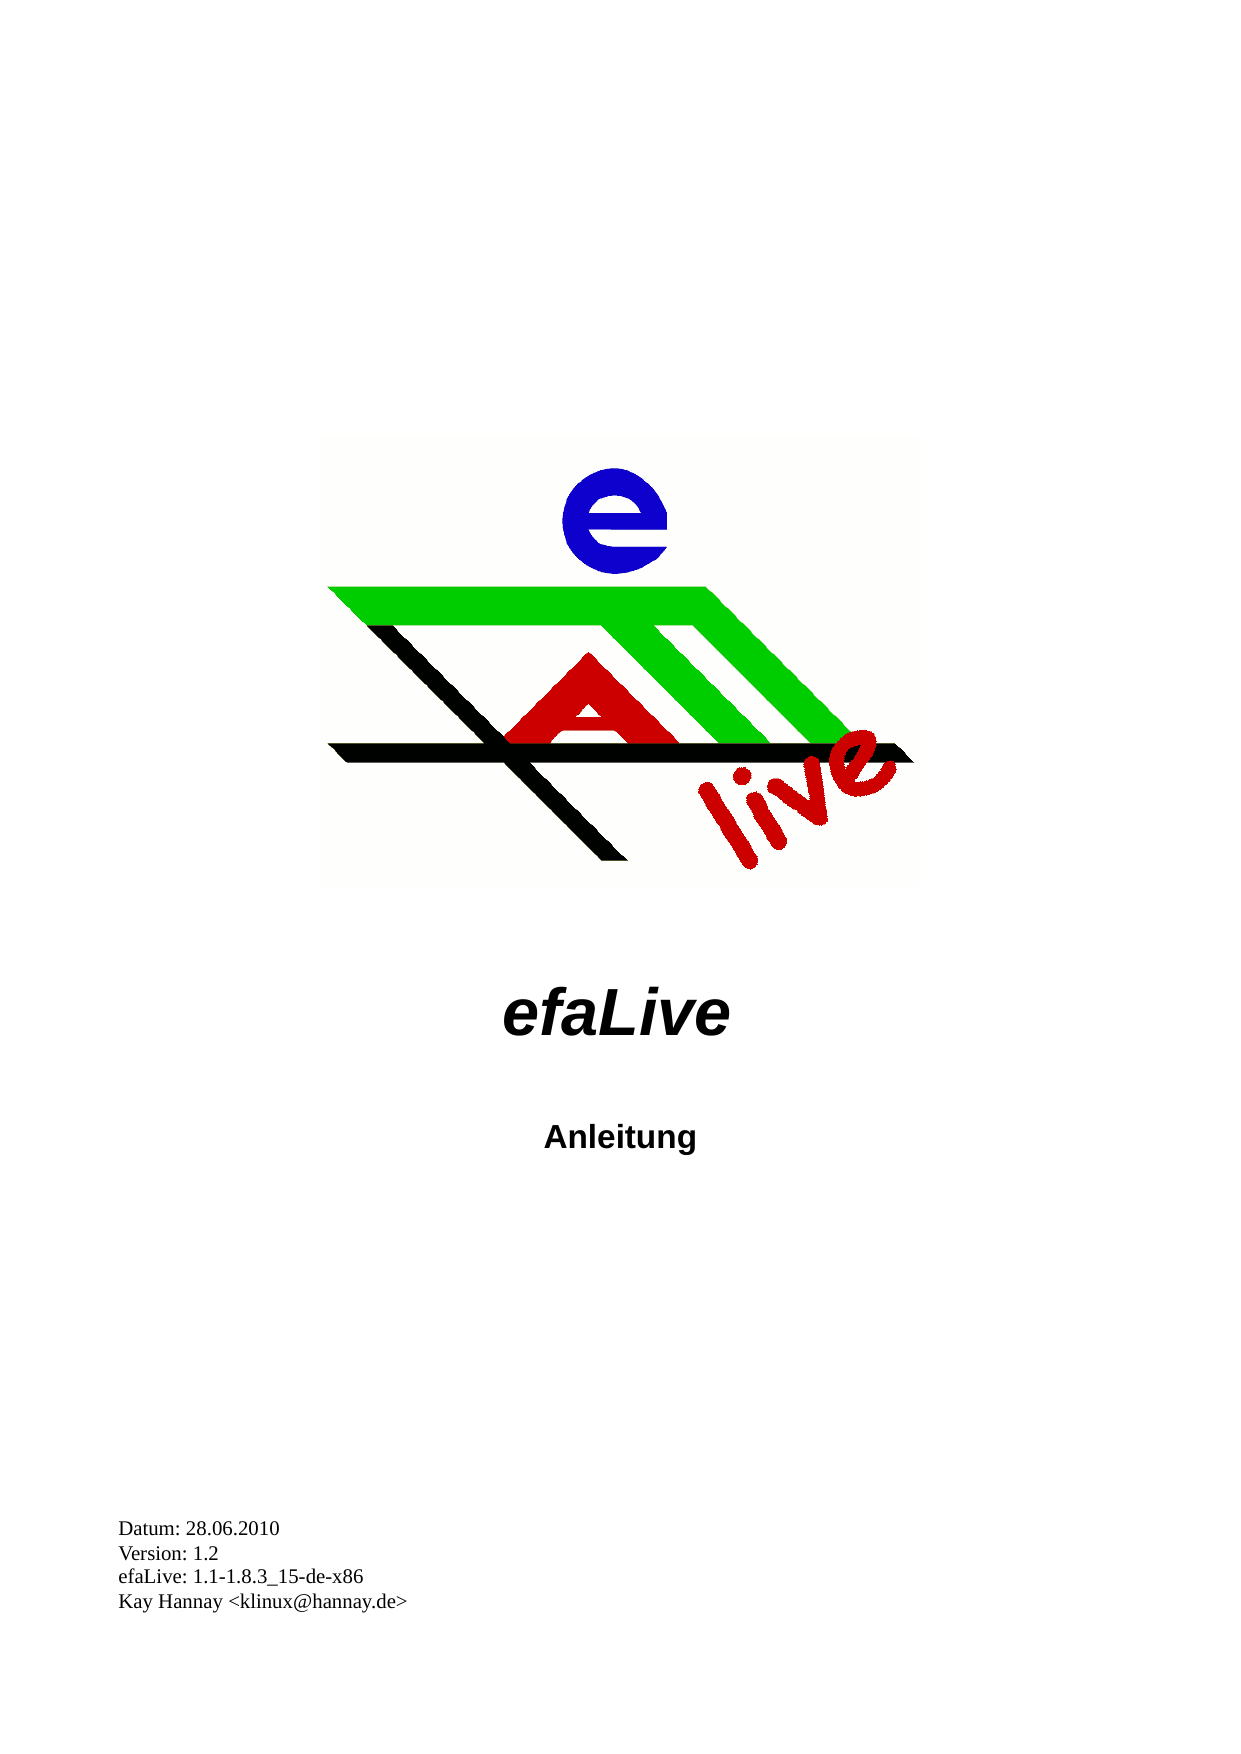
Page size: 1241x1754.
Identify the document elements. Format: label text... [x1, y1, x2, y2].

text Datum: 28.06.2010 [118, 1516, 1122, 1540]
text efaLive: 1.1-1.8.3_15-de-x86 [118, 1564, 1122, 1588]
picture [320, 436, 920, 887]
text Anleitung [118, 1117, 1122, 1155]
text Version: 1.2 [118, 1540, 1122, 1564]
text Kay Hannay <klinux@hannay.de> [118, 1588, 1122, 1613]
text efaLive [118, 973, 1122, 1050]
